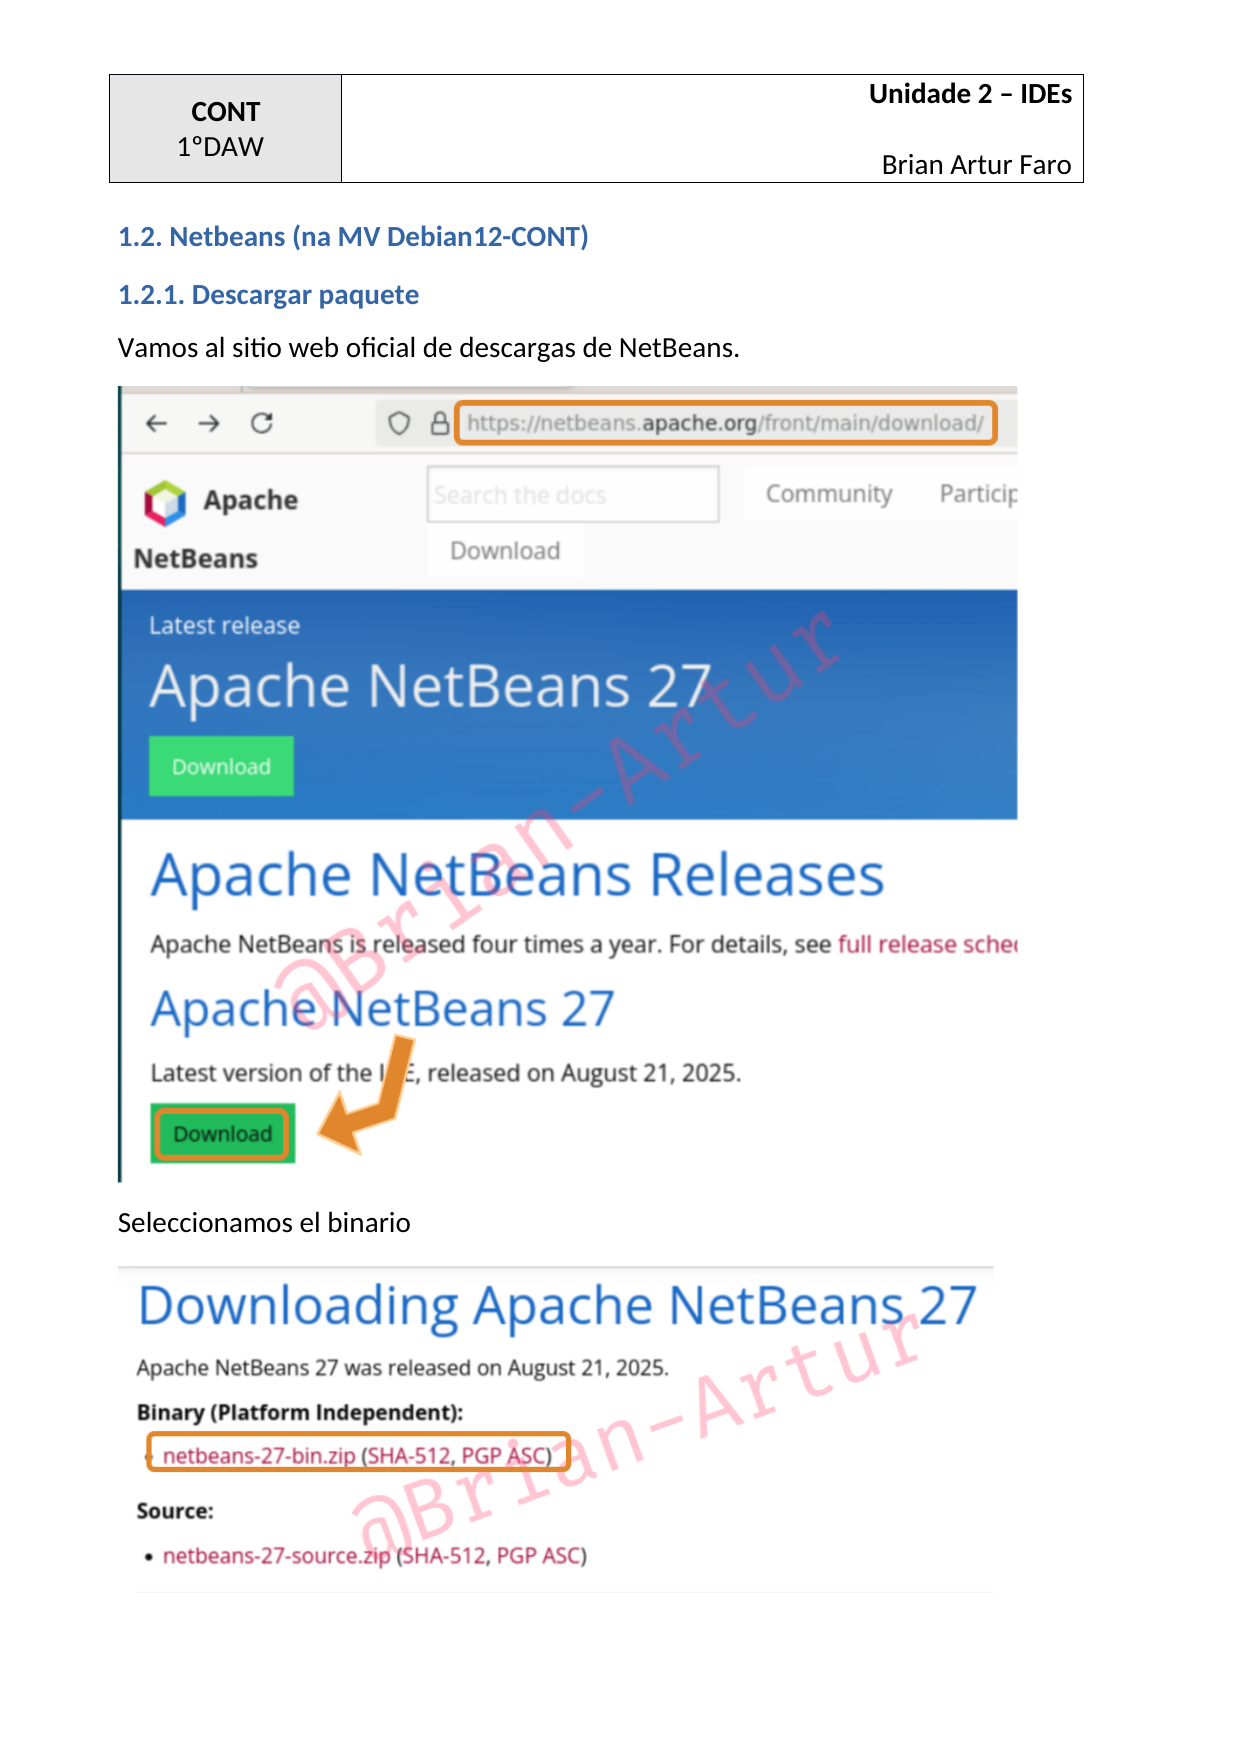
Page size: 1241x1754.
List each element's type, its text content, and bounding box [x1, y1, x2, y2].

picture [117, 386, 1018, 1183]
subtitle 1.2.1. Descargar paquete [118, 276, 1092, 312]
picture [117, 1266, 994, 1593]
text Seleccionamos el binario [118, 1204, 1092, 1240]
subtitle 1.2. Netbeans (na MV Debian12-CONT) [118, 218, 1092, 254]
text Vamos al sitio web oficial de descargas de NetBeans. [118, 329, 1092, 365]
